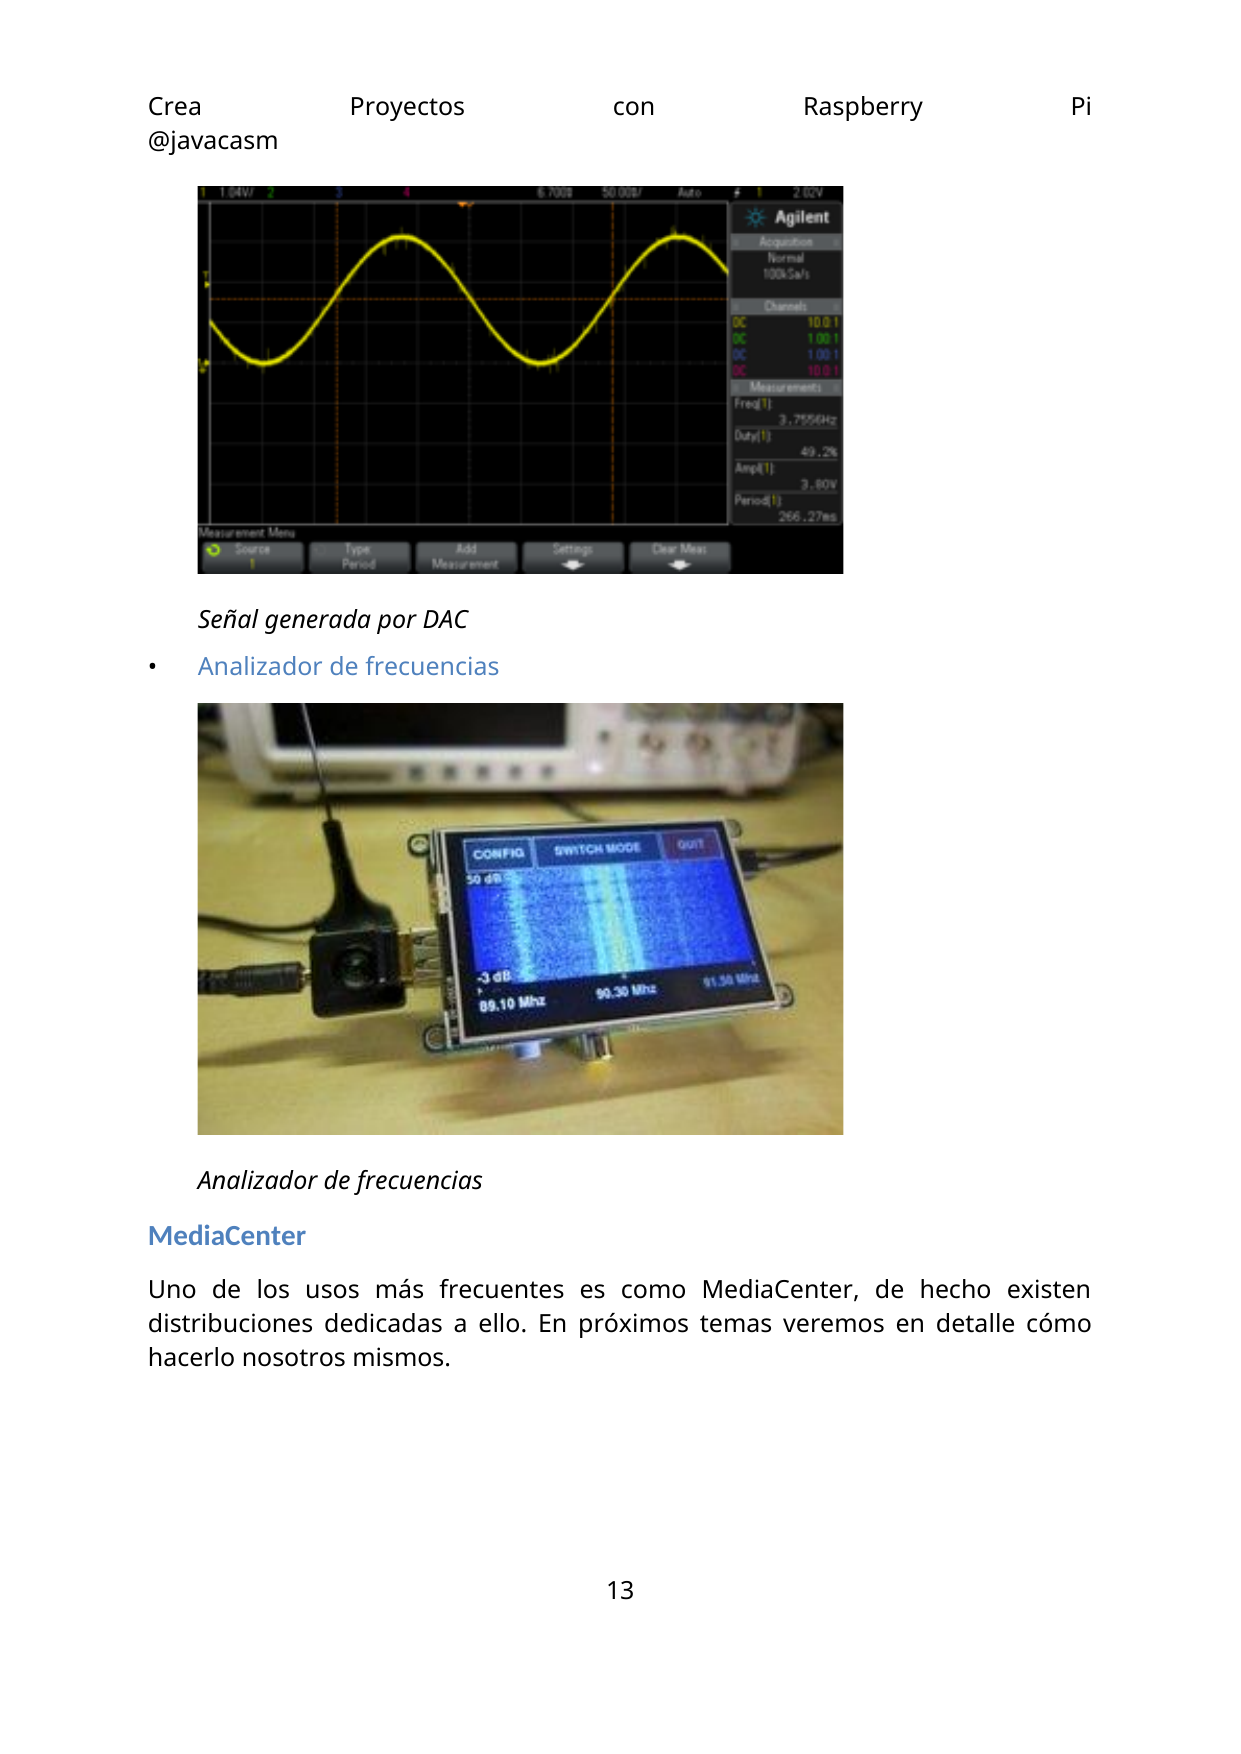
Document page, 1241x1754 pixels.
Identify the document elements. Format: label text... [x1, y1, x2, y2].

list Señal generada por DAC [148, 602, 1093, 636]
list Analizador de frecuencias [148, 648, 1093, 682]
subtitle MediaCenter [148, 1217, 1093, 1253]
text Uno de los usos más frecuentes es como MediaCenter, de hecho existen distribuciones dedicadas a ello. En próximos temas veremos en detalle cómo hacerlo nosotros mismos. [148, 1272, 1093, 1374]
picture [197, 703, 844, 1135]
list Analizador de frecuencias [148, 1163, 1093, 1197]
picture [197, 186, 844, 574]
